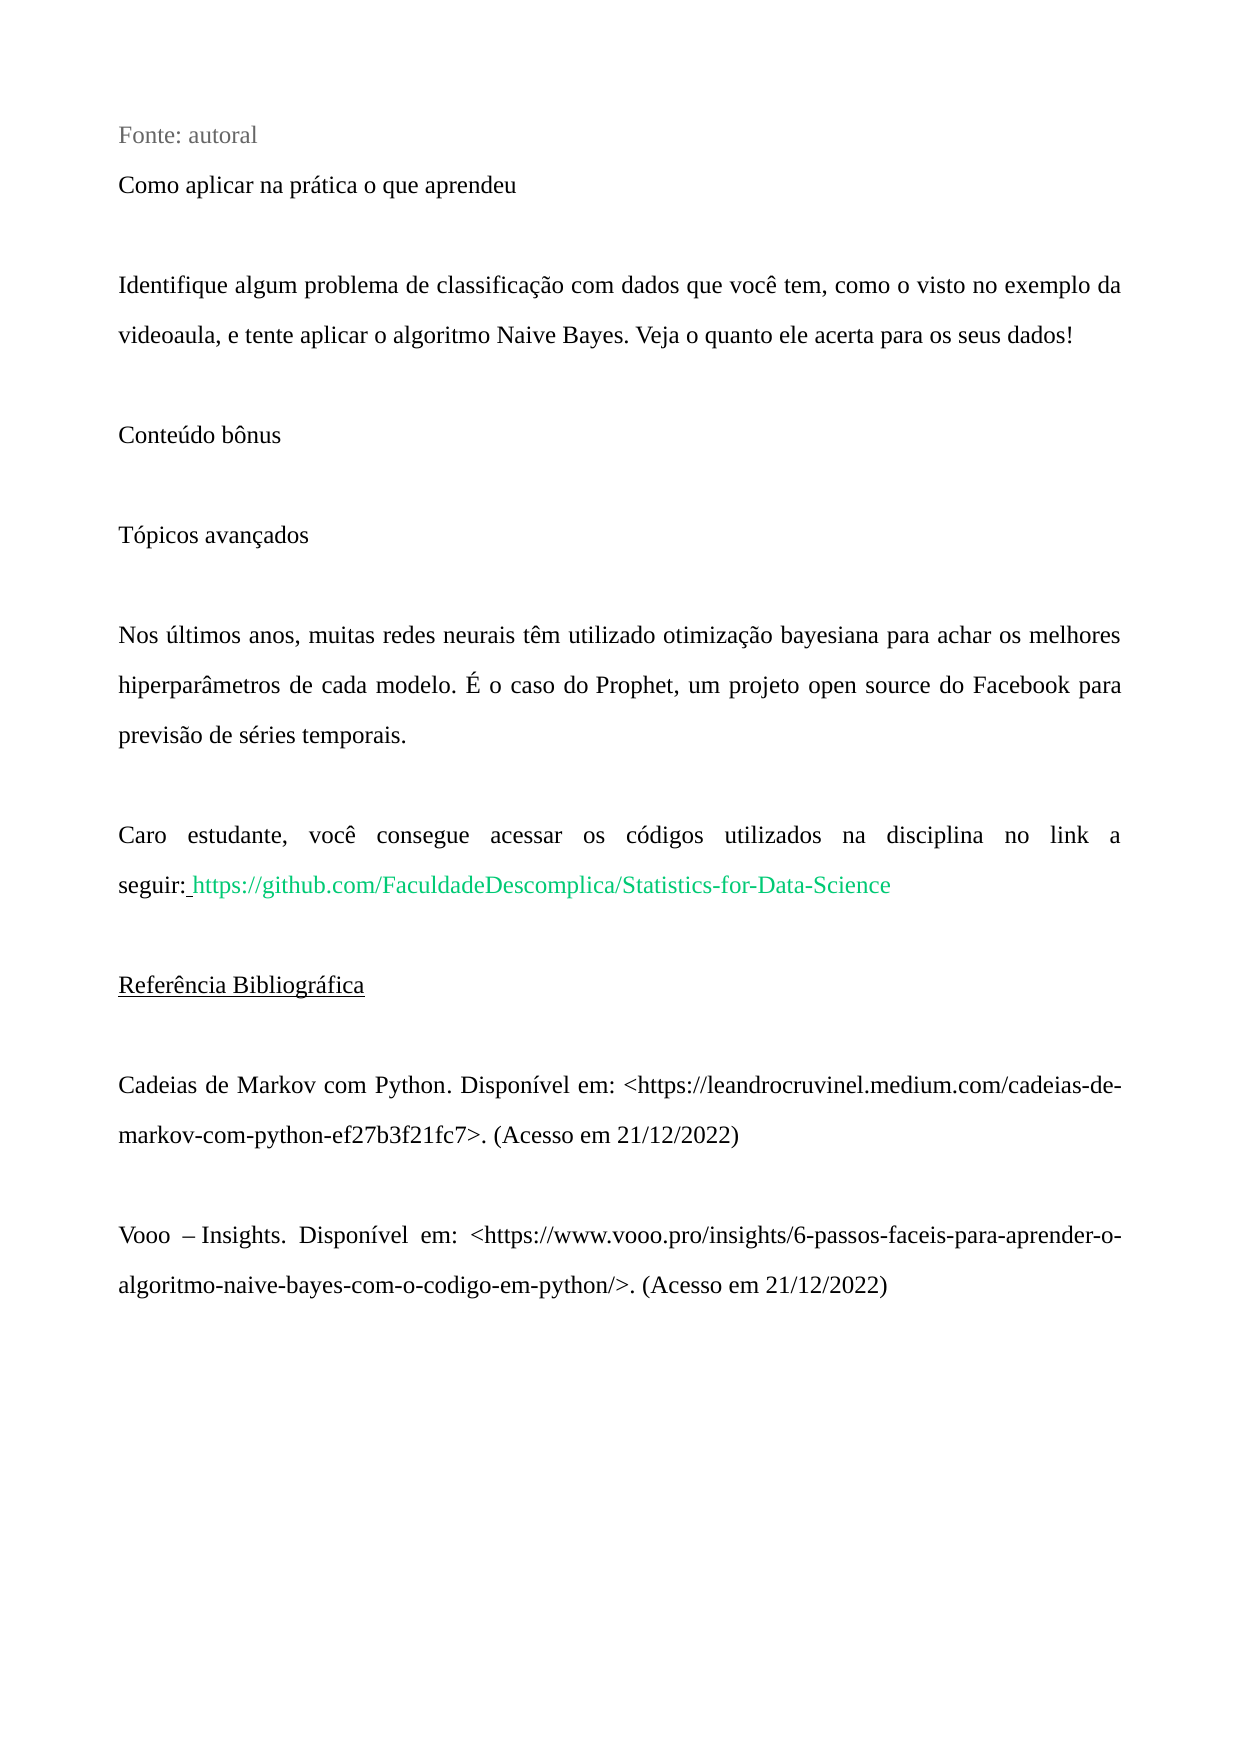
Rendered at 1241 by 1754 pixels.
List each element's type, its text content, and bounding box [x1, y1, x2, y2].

text Cadeias de Markov com Python. Disponível em: <https://leandrocruvinel.medium.com/cadeias-de-markov-com-python-ef27b3f21fc7>. (Acesso em 21/12/2022) [118, 1049, 1122, 1149]
text Vooo – Insights. Disponível em: <https://www.vooo.pro/insights/6-passos-faceis-para-aprender-o-algoritmo-naive-bayes-com-o-codigo-em-python/>. (Acesso em 21/12/2022) [118, 1199, 1122, 1299]
text Caro estudante, você consegue acessar os códigos utilizados na disciplina no link a seguir: https://github.com/FaculdadeDescomplica/Statistics-for-Data-Science [118, 799, 1122, 899]
text Identifique algum problema de classificação com dados que você tem, como o visto no exemplo da videoaula, e tente aplicar o algoritmo Naive Bayes. Veja o quanto ele acerta para os seus dados! [118, 249, 1122, 349]
text Como aplicar na prática o que aprendeu [118, 149, 1122, 199]
text Tópicos avançados [118, 499, 1122, 549]
text Conteúdo bônus [118, 399, 1122, 449]
text Referência Bibliográfica [118, 949, 1122, 999]
text Nos últimos anos, muitas redes neurais têm utilizado otimização bayesiana para achar os melhores hiperparâmetros de cada modelo. É o caso do Prophet, um projeto open source do Facebook para previsão de séries temporais. [118, 599, 1122, 749]
text Fonte: autoral [118, 118, 1122, 149]
